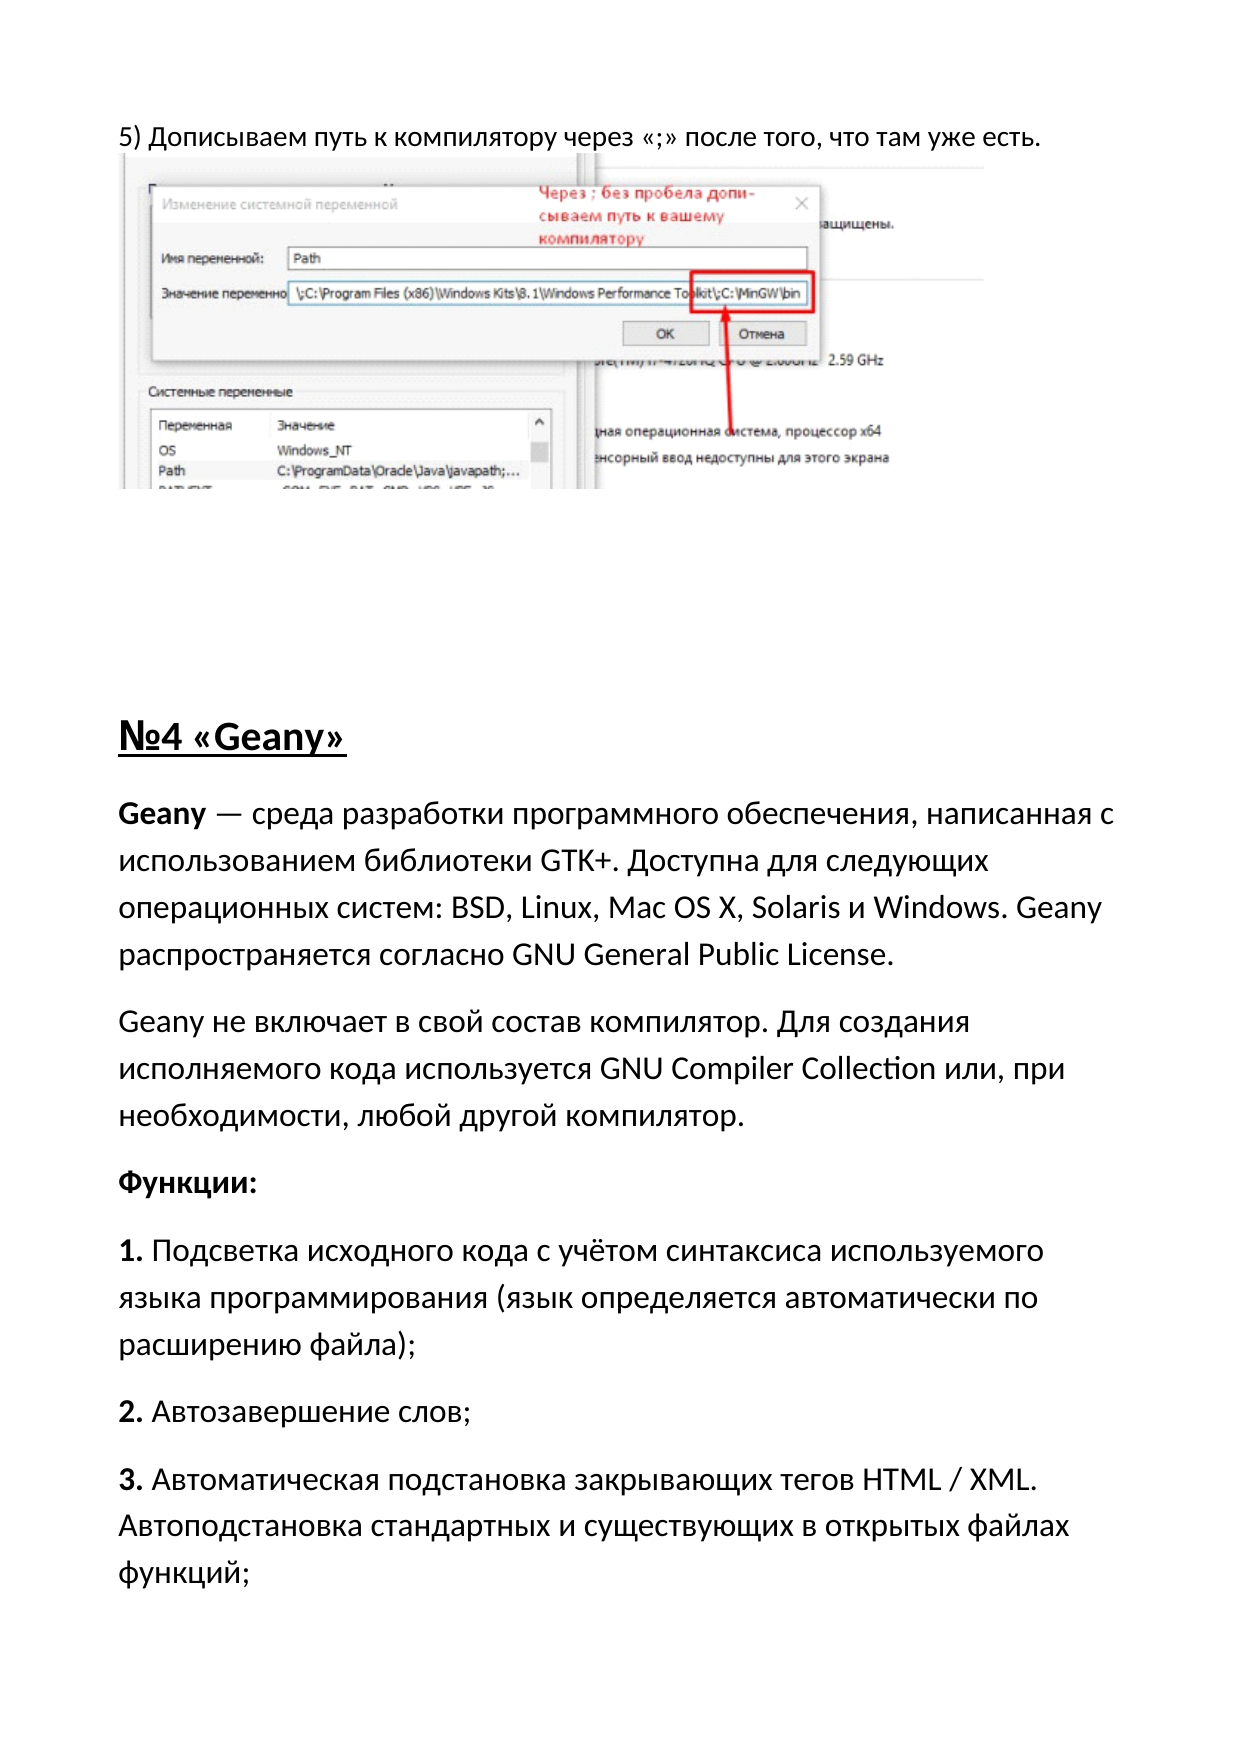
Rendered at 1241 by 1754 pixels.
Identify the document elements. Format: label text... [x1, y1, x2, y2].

text №4 «Geany» [118, 706, 1122, 763]
text Функции: [118, 1161, 1122, 1202]
text 2. Автозавершение слов; [118, 1390, 1122, 1431]
text Geany не включает в свой состав компилятор. Для создания исполняемого кода используется GNU Compiler Collection или, при необходимости, любой другой компилятор. [118, 1000, 1122, 1134]
text 5) Дописываем путь к компилятору через «;» после того, что там уже есть. [118, 118, 1122, 154]
text 3. Автоматическая подстановка закрывающих тегов HTML / XML. Автоподстановка стандартных и существующих в открытых файлах функций; [118, 1458, 1122, 1592]
text Geany — среда разработки программного обеспечения, написанная с использованием библиотеки GTK+. Доступна для следующих операционных систем: BSD, Linux, Mac OS X, Solaris и Windows. Geany распространяется согласно GNU General Public License. [118, 792, 1122, 973]
text 1. Подсветка исходного кода с учётом синтаксиса используемого языка программирования (язык определяется автоматически по расширению файла); [118, 1229, 1122, 1363]
